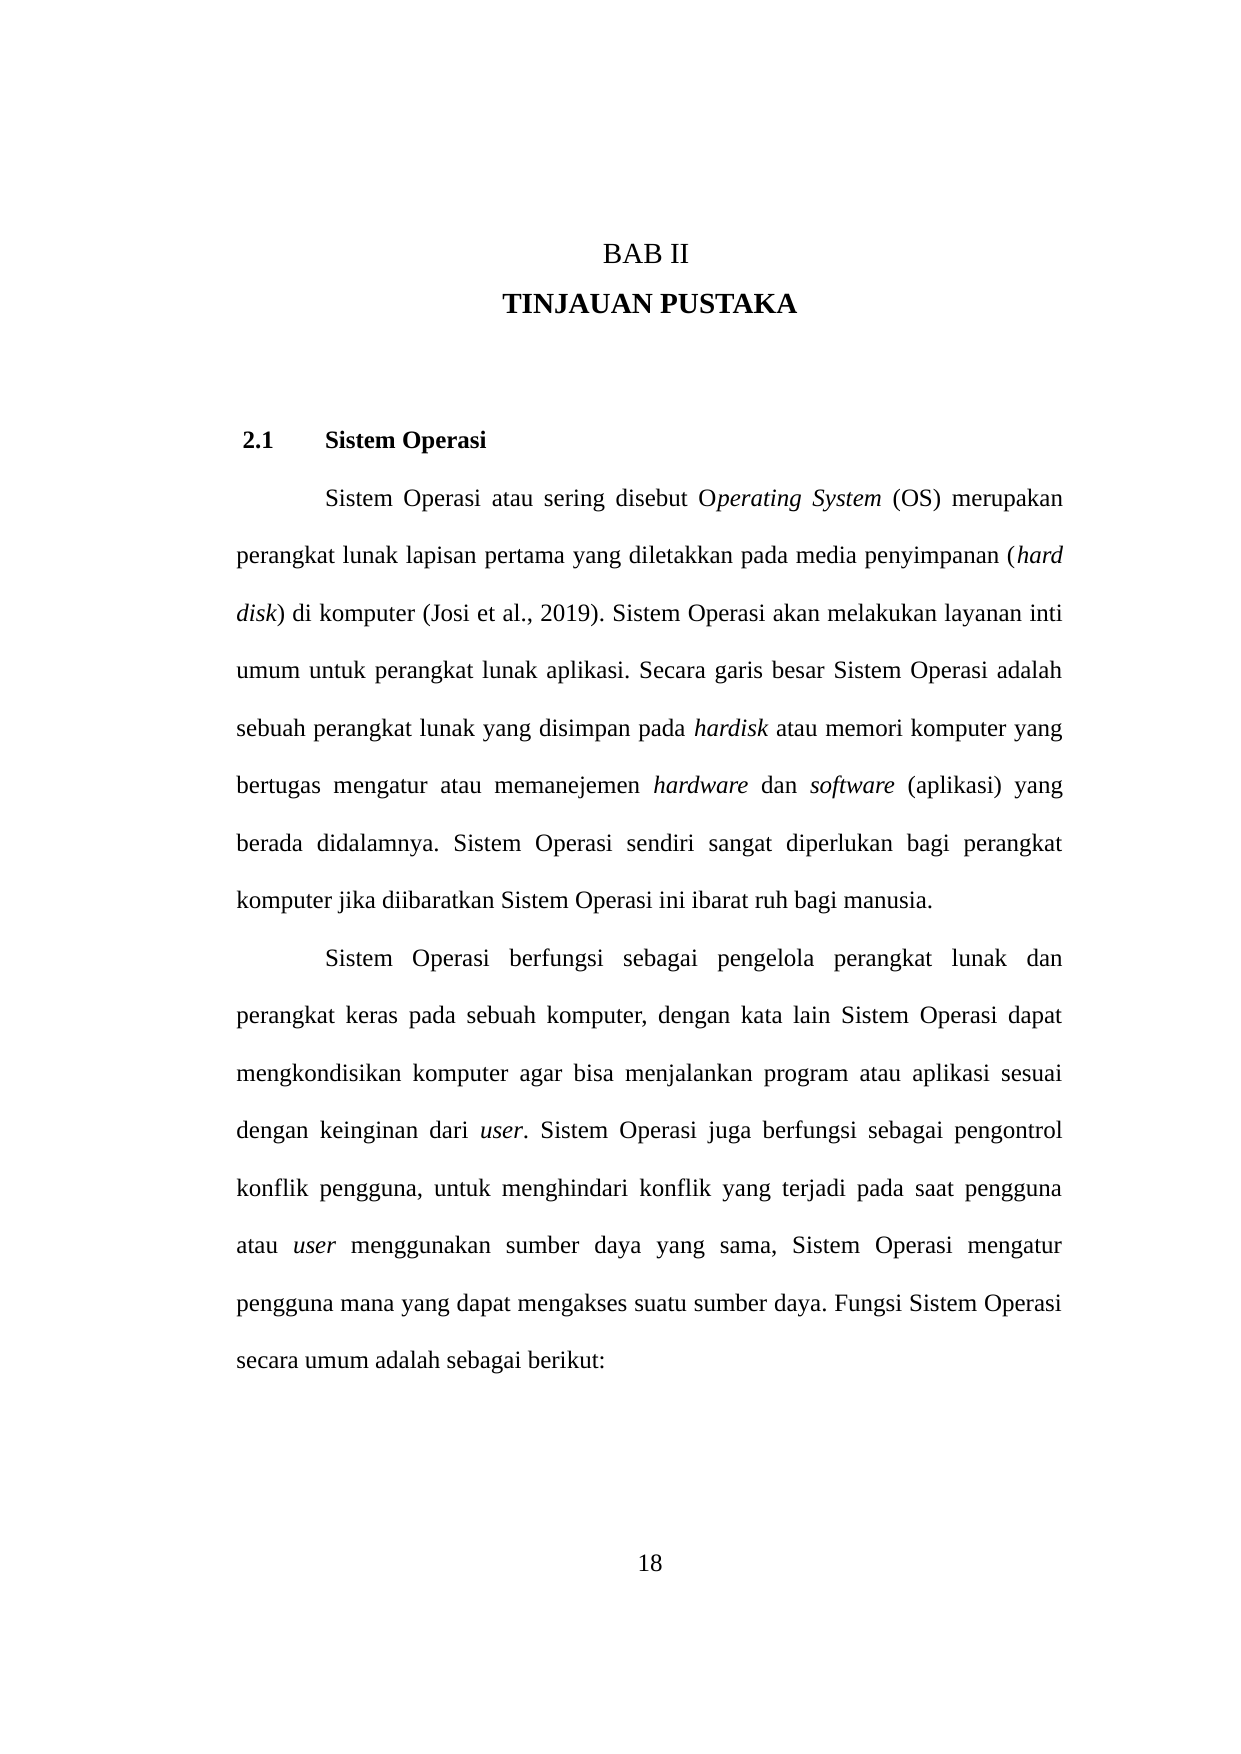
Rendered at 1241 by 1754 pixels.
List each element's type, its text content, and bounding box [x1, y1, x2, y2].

subtitle TINJAUAN PUSTAKA [236, 236, 1063, 320]
text Sistem Operasi berfungsi sebagai pengelola perangkat lunak dan perangkat keras pada sebuah komputer, dengan kata lain Sistem Operasi dapat mengkondisikan komputer agar bisa menjalankan program atau aplikasi sesuai dengan keinginan dari user. Sistem Operasi juga berfungsi sebagai pengontrol konflik pengguna, untuk menghindari konflik yang terjadi pada saat pengguna atau user menggunakan sumber daya yang sama, Sistem Operasi mengatur pengguna mana yang dapat mengakses suatu sumber daya. Fungsi Sistem Operasi secara umum adalah sebagai berikut: [236, 943, 1063, 1374]
subtitle Sistem Operasi [236, 425, 1063, 454]
text Sistem Operasi atau sering disebut Operating System (OS) merupakan perangkat lunak lapisan pertama yang diletakkan pada media penyimpanan (hard disk) di komputer (Josi et al., 2019)⁠. Sistem Operasi akan melakukan layanan inti umum untuk perangkat lunak aplikasi. Secara garis besar Sistem Operasi adalah sebuah perangkat lunak yang disimpan pada hardisk atau memori komputer yang bertugas mengatur atau memanejemen hardware dan software (aplikasi) yang berada didalamnya. Sistem Operasi sendiri sangat diperlukan bagi perangkat komputer jika diibaratkan Sistem Operasi ini ibarat ruh bagi manusia. [236, 483, 1063, 914]
